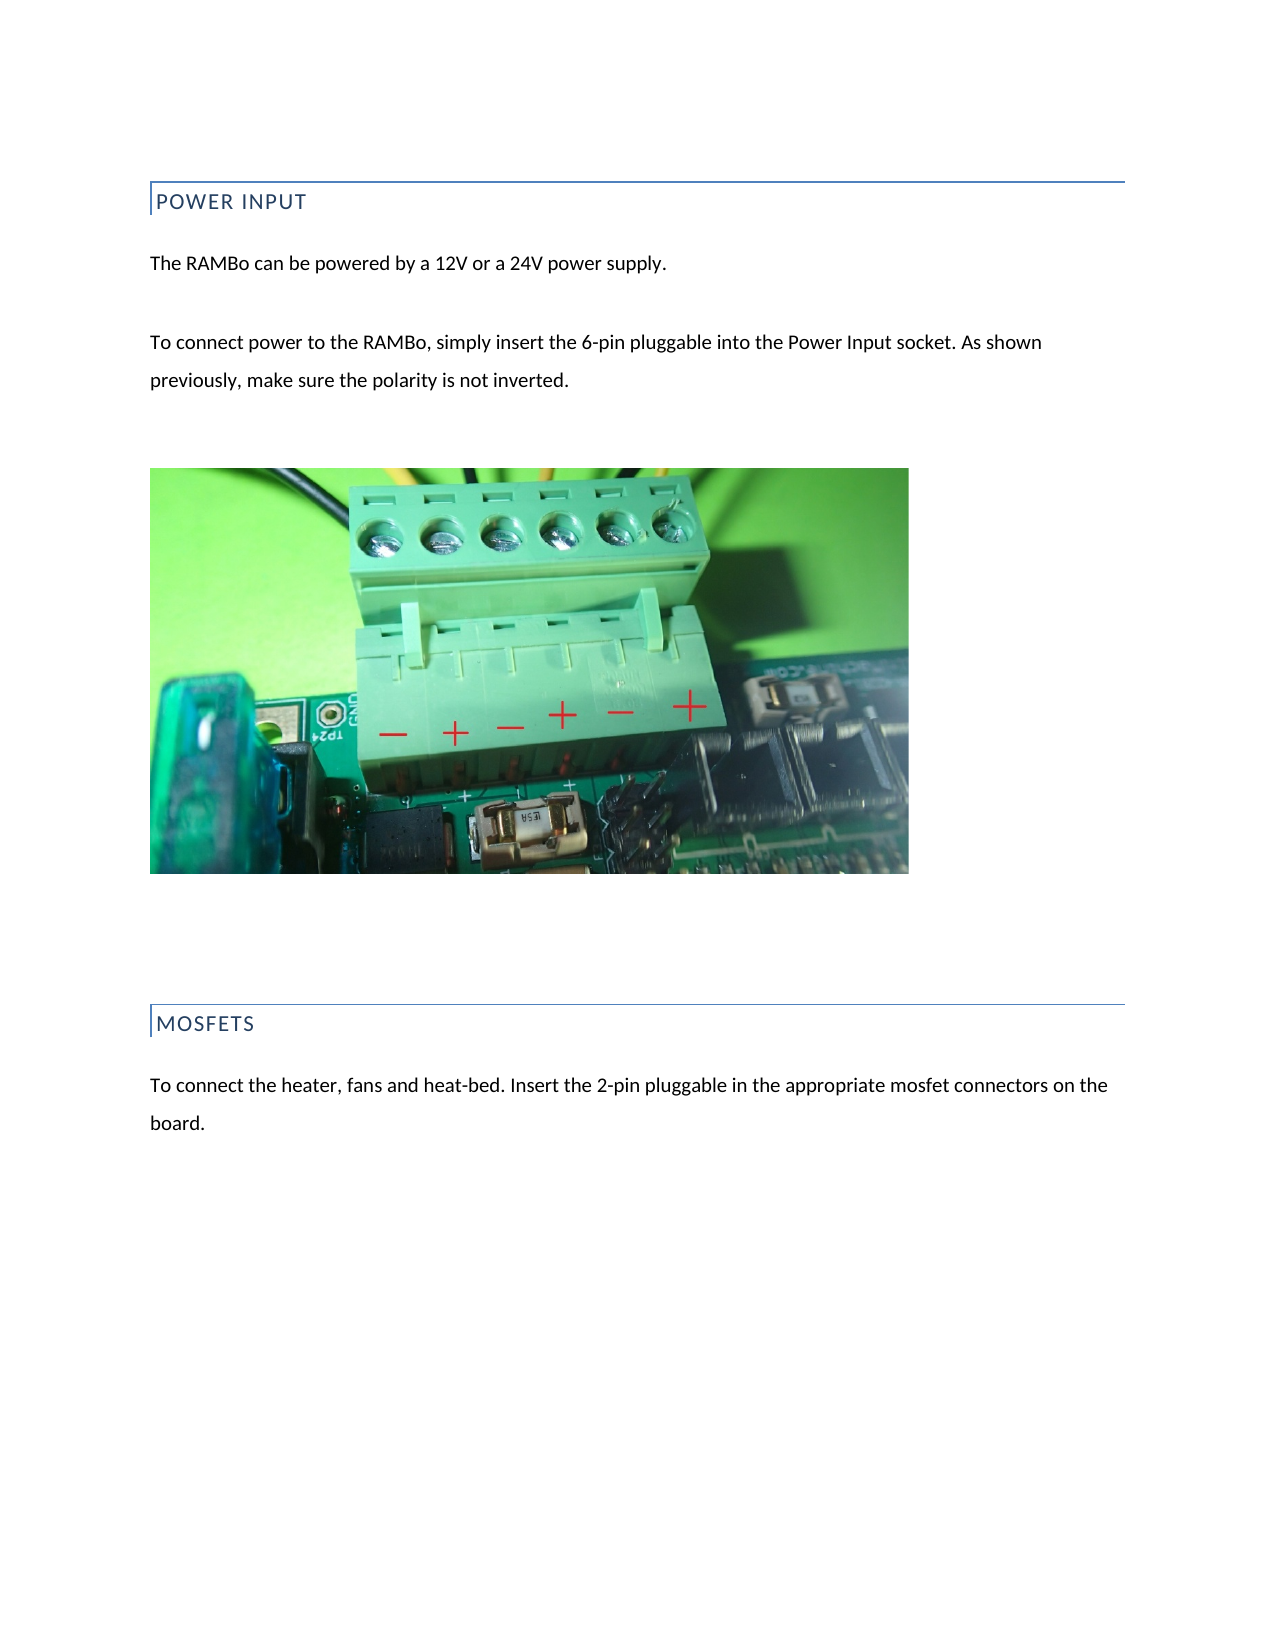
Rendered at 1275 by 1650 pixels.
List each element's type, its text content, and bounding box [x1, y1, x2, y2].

text To connect the heater, fans and heat-bed. Insert the 2-pin pluggable in the appropriate mosfet connectors on the board. [150, 1072, 1125, 1136]
subtitle Mosfets [152, 1005, 1125, 1037]
subtitle Power input [152, 183, 1125, 215]
text To connect power to the RAMBo, simply insert the 6-pin pluggable into the Power Input socket. As shown previously, make sure the polarity is not inverted. [150, 329, 1125, 393]
text The RAMBo can be powered by a 12V or a 24V power supply. [150, 250, 1125, 275]
